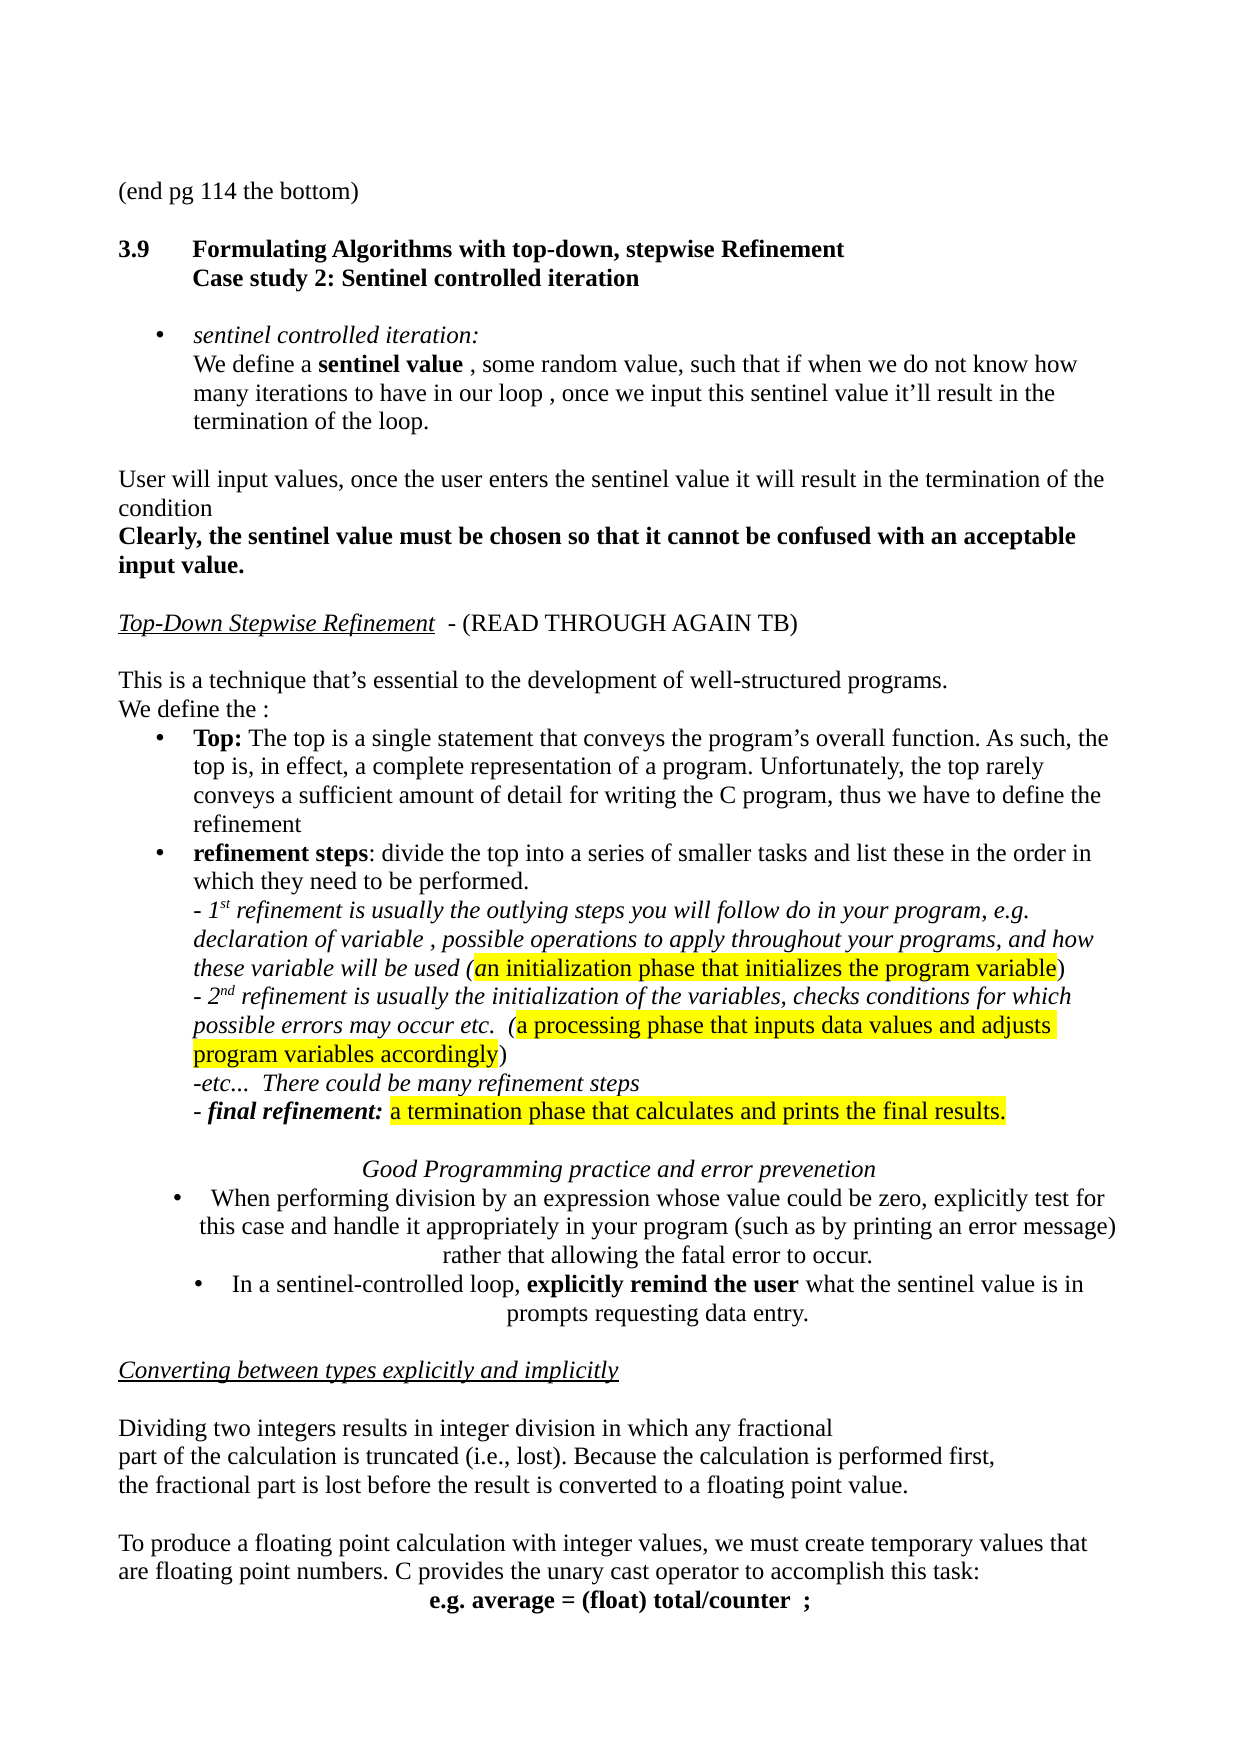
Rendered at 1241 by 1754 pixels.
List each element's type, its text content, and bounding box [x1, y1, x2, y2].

text (end pg 114 the bottom) [118, 176, 1122, 205]
text Dividing two integers results in integer division in which any fractional [118, 1413, 1122, 1441]
list We define a sentinel value , some random value, such that if when we do not know how many iterations to have in our loop , once we input this sentinel value it’ll result in the termination of the loop. [156, 349, 1122, 435]
text 3.9 Formulating Algorithms with top-down, stepwise Refinement [118, 234, 1122, 263]
list sentinel controlled iteration: [156, 320, 1122, 349]
text We define the : [118, 694, 1122, 723]
text This is a technique that’s essential to the development of well-structured programs. [118, 665, 1122, 694]
list In a sentinel-controlled loop, explicitly remind the user what the sentinel value is in prompts requesting data entry. [156, 1269, 1122, 1326]
list - final refinement: a termination phase that calculates and prints the final results. [156, 1096, 1122, 1125]
text condition [118, 493, 1122, 521]
text Clearly, the sentinel value must be chosen so that it cannot be confused with an acceptable input value. [118, 521, 1122, 579]
list refinement steps: divide the top into a series of smaller tasks and list these in the order in which they need to be performed. [156, 838, 1122, 895]
text the fractional part is lost before the result is converted to a floating point value. [118, 1470, 1122, 1499]
list - 2nd refinement is usually the initialization of the variables, checks conditions for which possible errors may occur etc. (a processing phase that inputs data values and adjusts program variables accordingly) [156, 981, 1122, 1068]
text Case study 2: Sentinel controlled iteration [118, 263, 1122, 291]
text To produce a floating point calculation with integer values, we must create temporary values that are floating point numbers. C provides the unary cast operator to accomplish this task: [118, 1528, 1122, 1585]
text User will input values, once the user enters the sentinel value it will result in the termination of the [118, 464, 1122, 493]
list Top: The top is a single statement that conveys the program’s overall function. As such, the top is, in effect, a complete representation of a program. Unfortunately, the top rarely conveys a sufficient amount of detail for writing the C program, thus we have to define the refinement [156, 723, 1122, 838]
text part of the calculation is truncated (i.e., lost). Because the calculation is performed first, [118, 1441, 1122, 1470]
text Good Programming practice and error prevenetion [118, 1154, 1122, 1183]
text Converting between types explicitly and implicitly [118, 1355, 1122, 1384]
list When performing division by an expression whose value could be zero, explicitly test for this case and handle it appropriately in your program (such as by printing an error message) rather that allowing the fatal error to occur. [156, 1183, 1122, 1269]
list -etc... There could be many refinement steps [156, 1068, 1122, 1096]
text Top-Down Stepwise Refinement - (READ THROUGH AGAIN TB) [118, 608, 1122, 636]
text e.g. average = (float) total/counter ; [118, 1585, 1122, 1614]
list - 1st refinement is usually the outlying steps you will follow do in your program, e.g. declaration of variable , possible operations to apply throughout your programs, and how these variable will be used (an initialization phase that initializes the program variable) [156, 895, 1122, 981]
